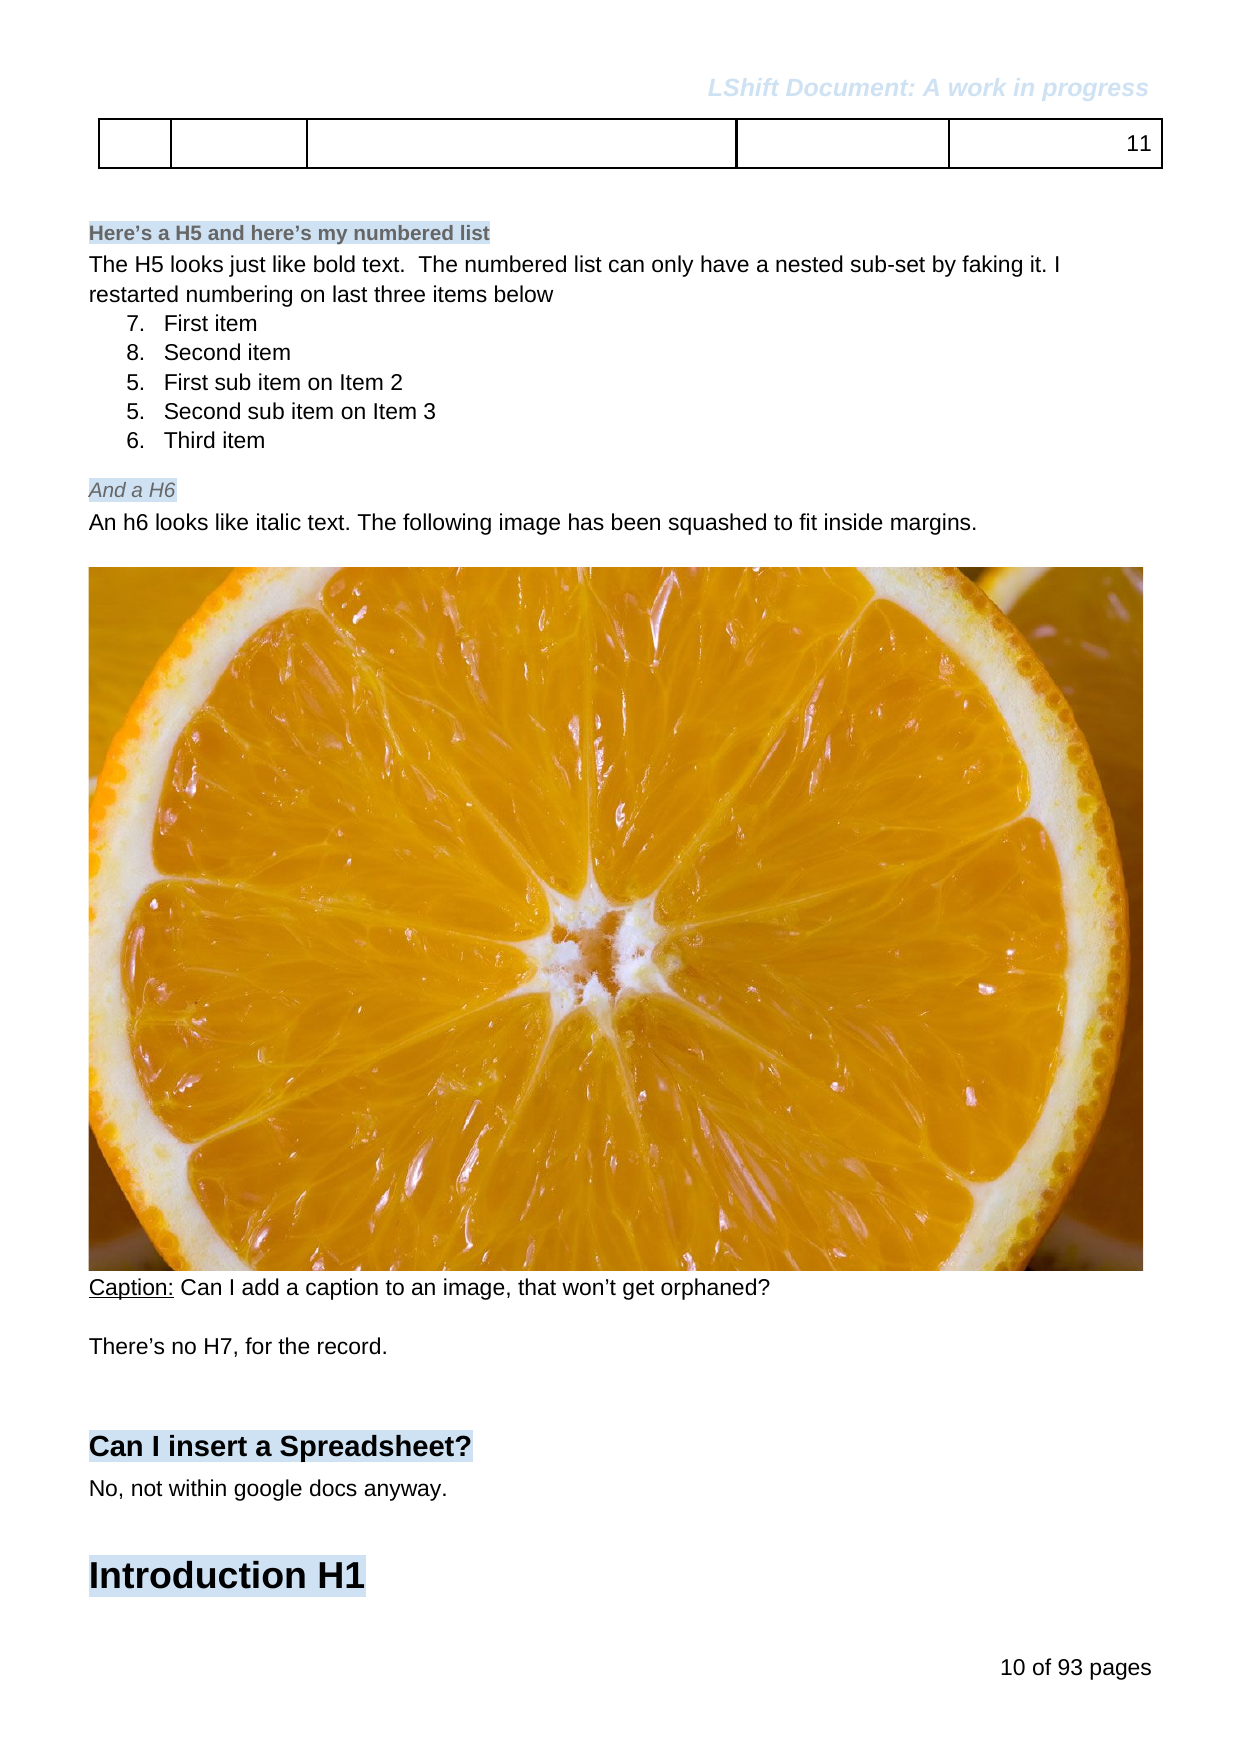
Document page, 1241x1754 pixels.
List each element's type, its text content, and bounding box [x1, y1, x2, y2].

subtitle Introduction H1 [366, 1555, 1152, 1597]
list First sub item on Item 2 [126, 369, 1152, 395]
text An h6 looks like italic text. The following image has been squashed to fit inside margins. [88, 509, 1152, 535]
list Second item [126, 340, 1152, 366]
picture [88, 567, 1144, 1271]
text The H5 looks just like bold text. The numbered list can only have a nested sub-set by faking it. I restarted numbering on last three items below [88, 252, 1152, 307]
text Caption: Can I add a caption to an image, that won’t get orphaned? [88, 1275, 1152, 1300]
list First item [126, 311, 1152, 336]
subtitle Can I insert a Spreadsheet? [473, 1430, 1152, 1462]
table_cell [100, 120, 170, 167]
text There’s no H7, for the record. [88, 1333, 1152, 1359]
text No, not within google docs anyway. [88, 1476, 1152, 1501]
table_cell [172, 120, 306, 167]
list Third item [126, 428, 1152, 454]
table_cell [738, 120, 948, 167]
table_cell 11 [950, 120, 1161, 167]
subtitle Here’s a H5 and here’s my numbered list [490, 221, 1152, 244]
subtitle And a H6 [177, 478, 1152, 502]
list Second sub item on Item 3 [126, 399, 1152, 424]
table_cell [308, 120, 735, 167]
